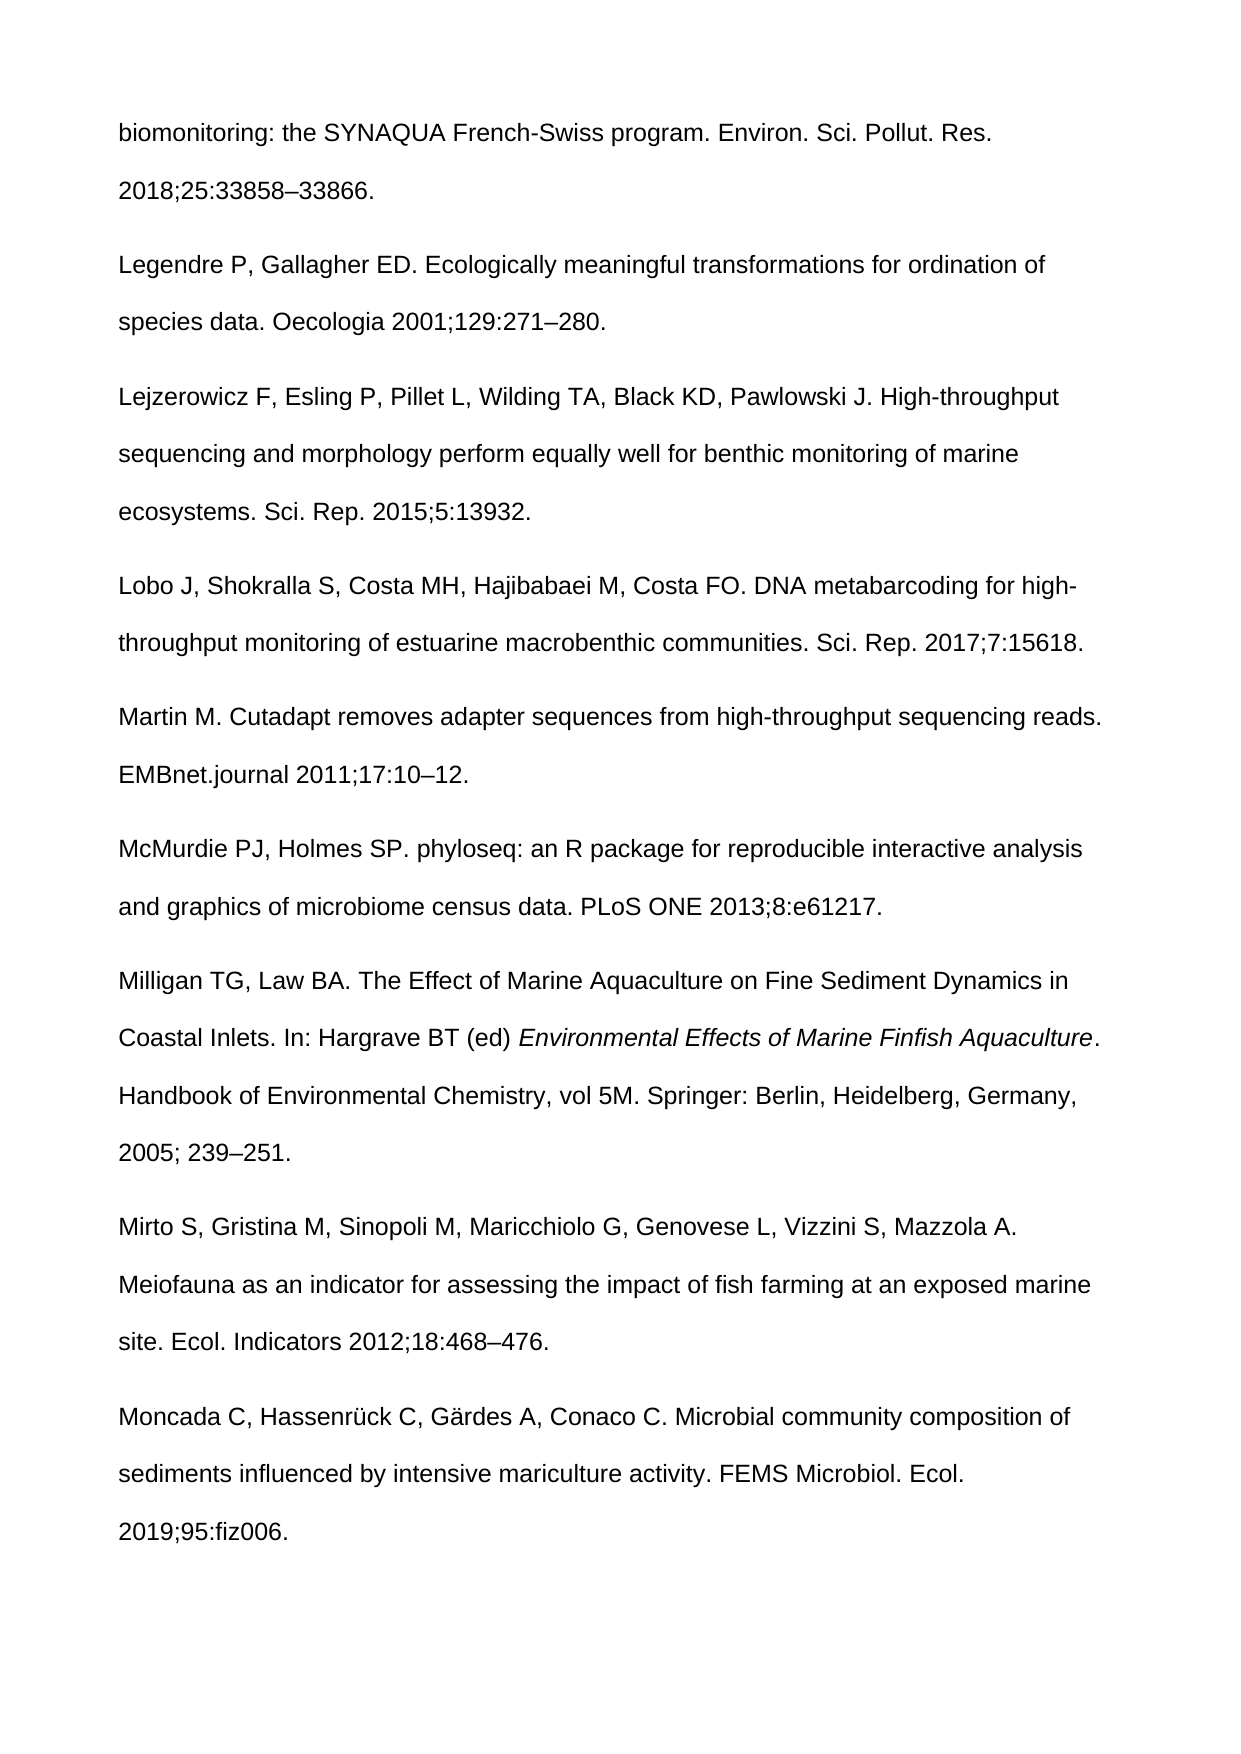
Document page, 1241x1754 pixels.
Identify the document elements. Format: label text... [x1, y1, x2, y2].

text biomonitoring: the SYNAQUA French-Swiss program. Environ. Sci. Pollut. Res. 2018;25:33858–33866. [118, 118, 1122, 204]
text Moncada C, Hassenrück C, Gärdes A, Conaco C. Microbial community composition of sediments influenced by intensive mariculture activity. FEMS Microbiol. Ecol. 2019;95:fiz006. [118, 1401, 1122, 1545]
text Martin M. Cutadapt removes adapter sequences from high-throughput sequencing reads. EMBnet.journal 2011;17:10–12. [118, 702, 1122, 788]
text Lobo J, Shokralla S, Costa MH, Hajibabaei M, Costa FO. DNA metabarcoding for high-throughput monitoring of estuarine macrobenthic communities. Sci. Rep. 2017;7:15618. [118, 571, 1122, 657]
text Legendre P, Gallagher ED. Ecologically meaningful transformations for ordination of species data. Oecologia 2001;129:271–280. [118, 250, 1122, 336]
text Mirto S, Gristina M, Sinopoli M, Maricchiolo G, Genovese L, Vizzini S, Mazzola A. Meiofauna as an indicator for assessing the impact of fish farming at an exposed marine site. Ecol. Indicators 2012;18:468–476. [118, 1212, 1122, 1356]
text Lejzerowicz F, Esling P, Pillet L, Wilding TA, Black KD, Pawlowski J. High-throughput sequencing and morphology perform equally well for benthic monitoring of marine ecosystems. Sci. Rep. 2015;5:13932. [118, 381, 1122, 525]
text Milligan TG, Law BA. The Effect of Marine Aquaculture on Fine Sediment Dynamics in Coastal Inlets. In: Hargrave BT (ed) Environmental Effects of Marine Finfish Aquaculture. Handbook of Environmental Chemistry, vol 5M. Springer: Berlin, Heidelberg, Germany, 2005; 239–251. [118, 966, 1122, 1167]
text McMurdie PJ, Holmes SP. phyloseq: an R package for reproducible interactive analysis and graphics of microbiome census data. PLoS ONE 2013;8:e61217. [118, 834, 1122, 920]
